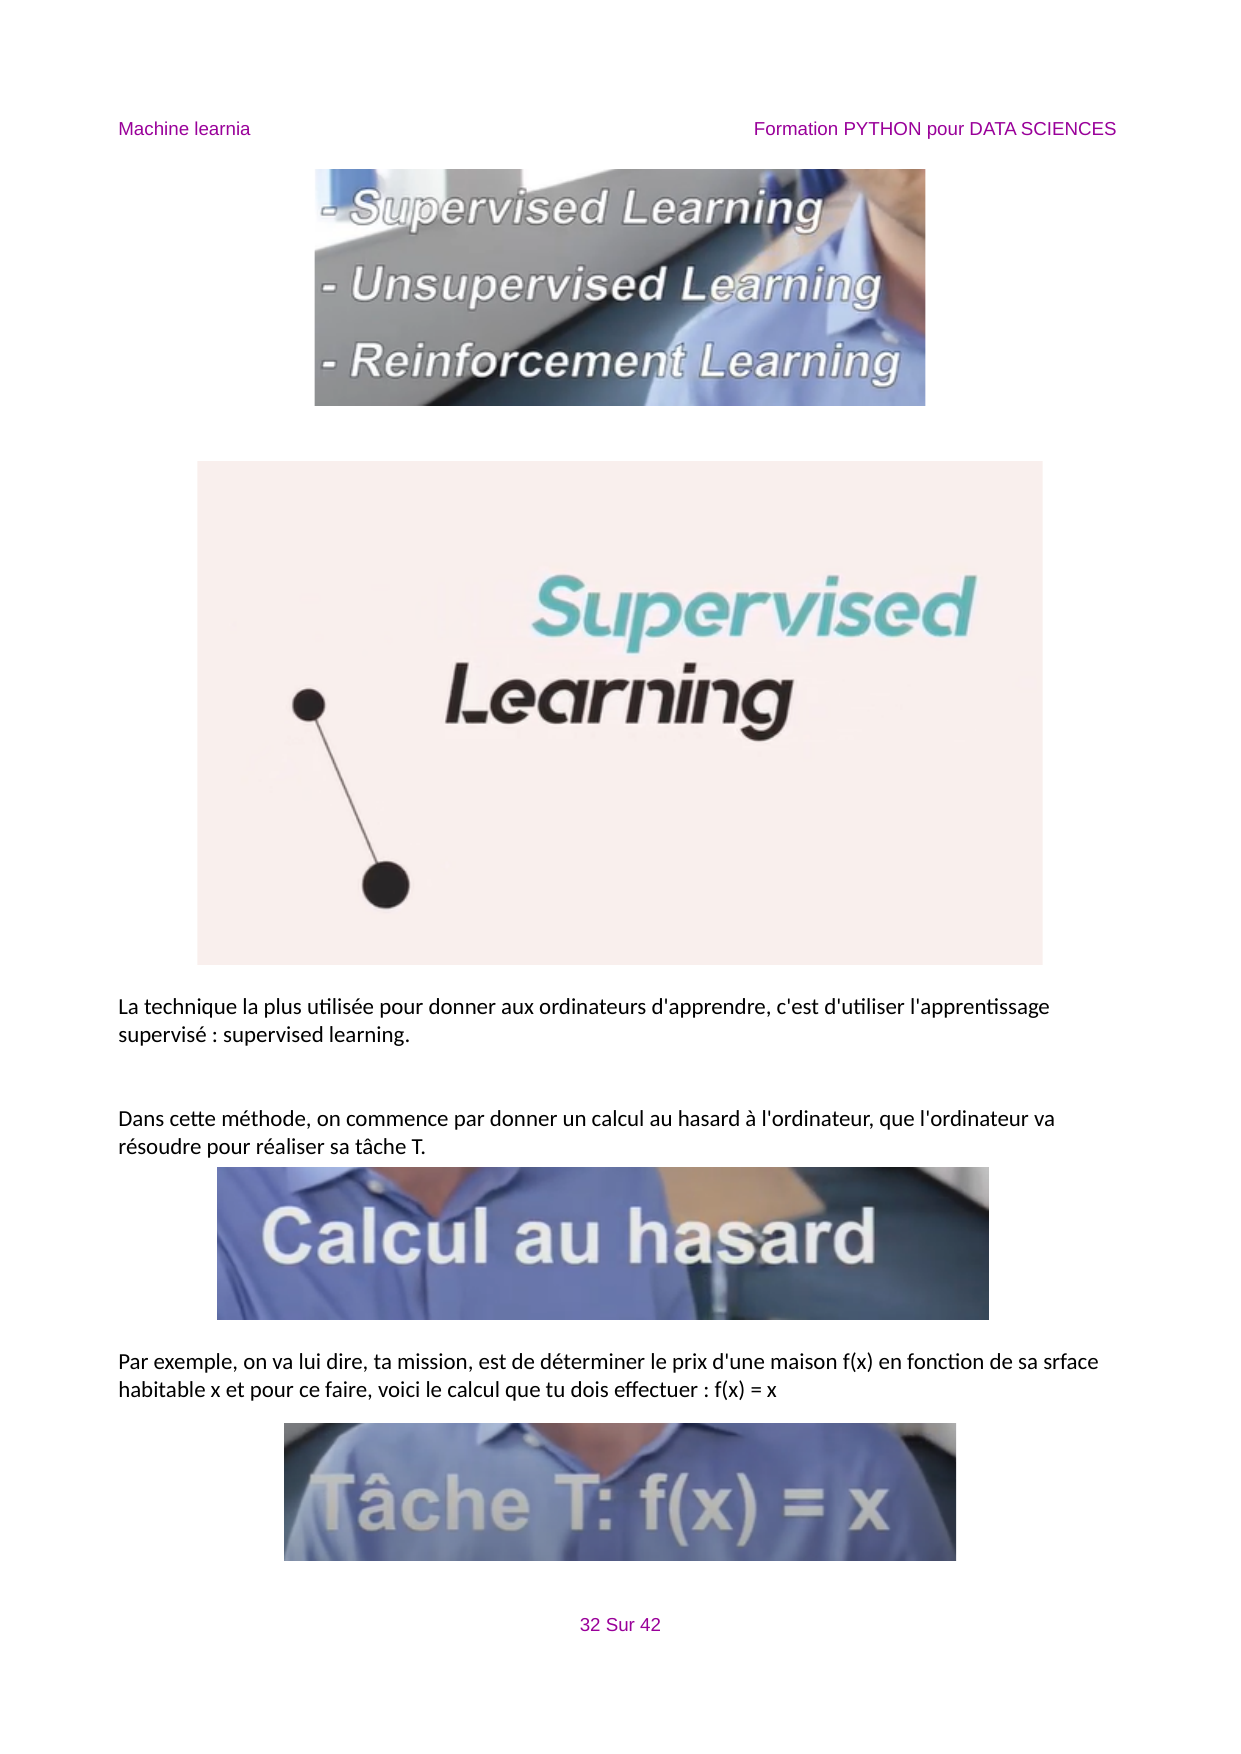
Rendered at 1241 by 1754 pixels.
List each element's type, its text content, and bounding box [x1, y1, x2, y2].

picture [284, 1423, 957, 1561]
text Dans cette méthode, on commence par donner un calcul au hasard à l'ordinateur, que l'ordinateur va résoudre pour réaliser sa tâche T. [118, 1104, 1122, 1347]
picture [197, 461, 1043, 965]
text La technique la plus utilisée pour donner aux ordinateurs d'apprendre, c'est d'utiliser l'apprentissage supervisé : supervised learning. [118, 992, 1122, 1048]
picture [217, 1167, 989, 1320]
text Par exemple, on va lui dire, ta mission, est de déterminer le prix d'une maison f(x) en fonction de sa srface habitable x et pour ce faire, voici le calcul que tu dois effectuer : f(x) = x [118, 1347, 1122, 1403]
picture [314, 169, 926, 406]
